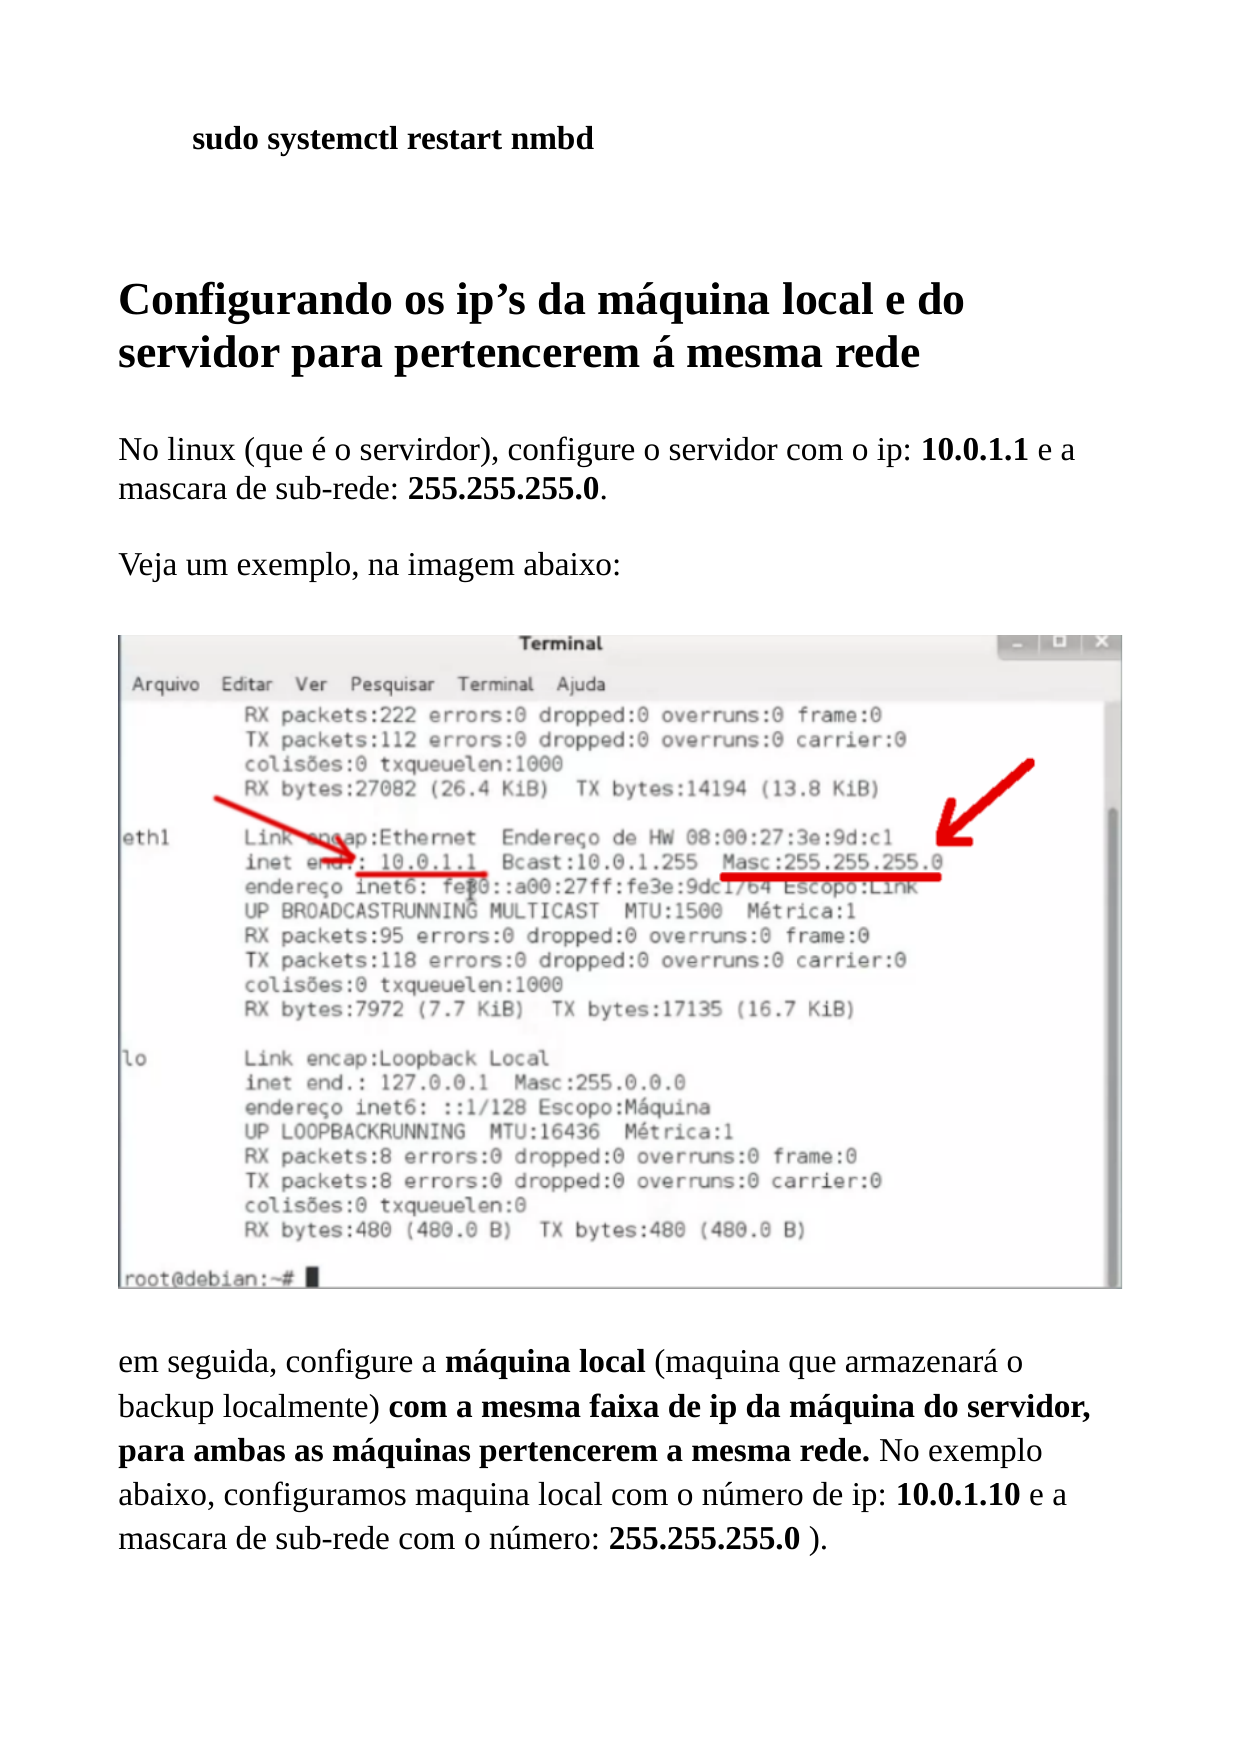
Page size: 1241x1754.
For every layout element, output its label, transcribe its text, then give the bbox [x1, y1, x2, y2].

text Veja um exemplo, na imagem abaixo: [118, 544, 1122, 583]
text Configurando os ip’s da máquina local e do servidor para pertencerem á mesma rede [118, 271, 1122, 377]
text em seguida, configure a máquina local (maquina que armazenará o backup localmente) com a mesma faixa de ip da máquina do servidor, para ambas as máquinas pertencerem a mesma rede. No exemplo abaixo, configuramos maquina local com o número de ip: 10.0.1.10 e a mascara de sub-rede com o número: 255.255.255.0 ). [118, 1342, 1122, 1556]
text No linux (que é o servirdor), configure o servidor com o ip: 10.0.1.1 e a mascara de sub-rede: 255.255.255.0. [118, 429, 1122, 506]
picture [118, 635, 1123, 1289]
text sudo systemctl restart nmbd [118, 118, 1122, 156]
